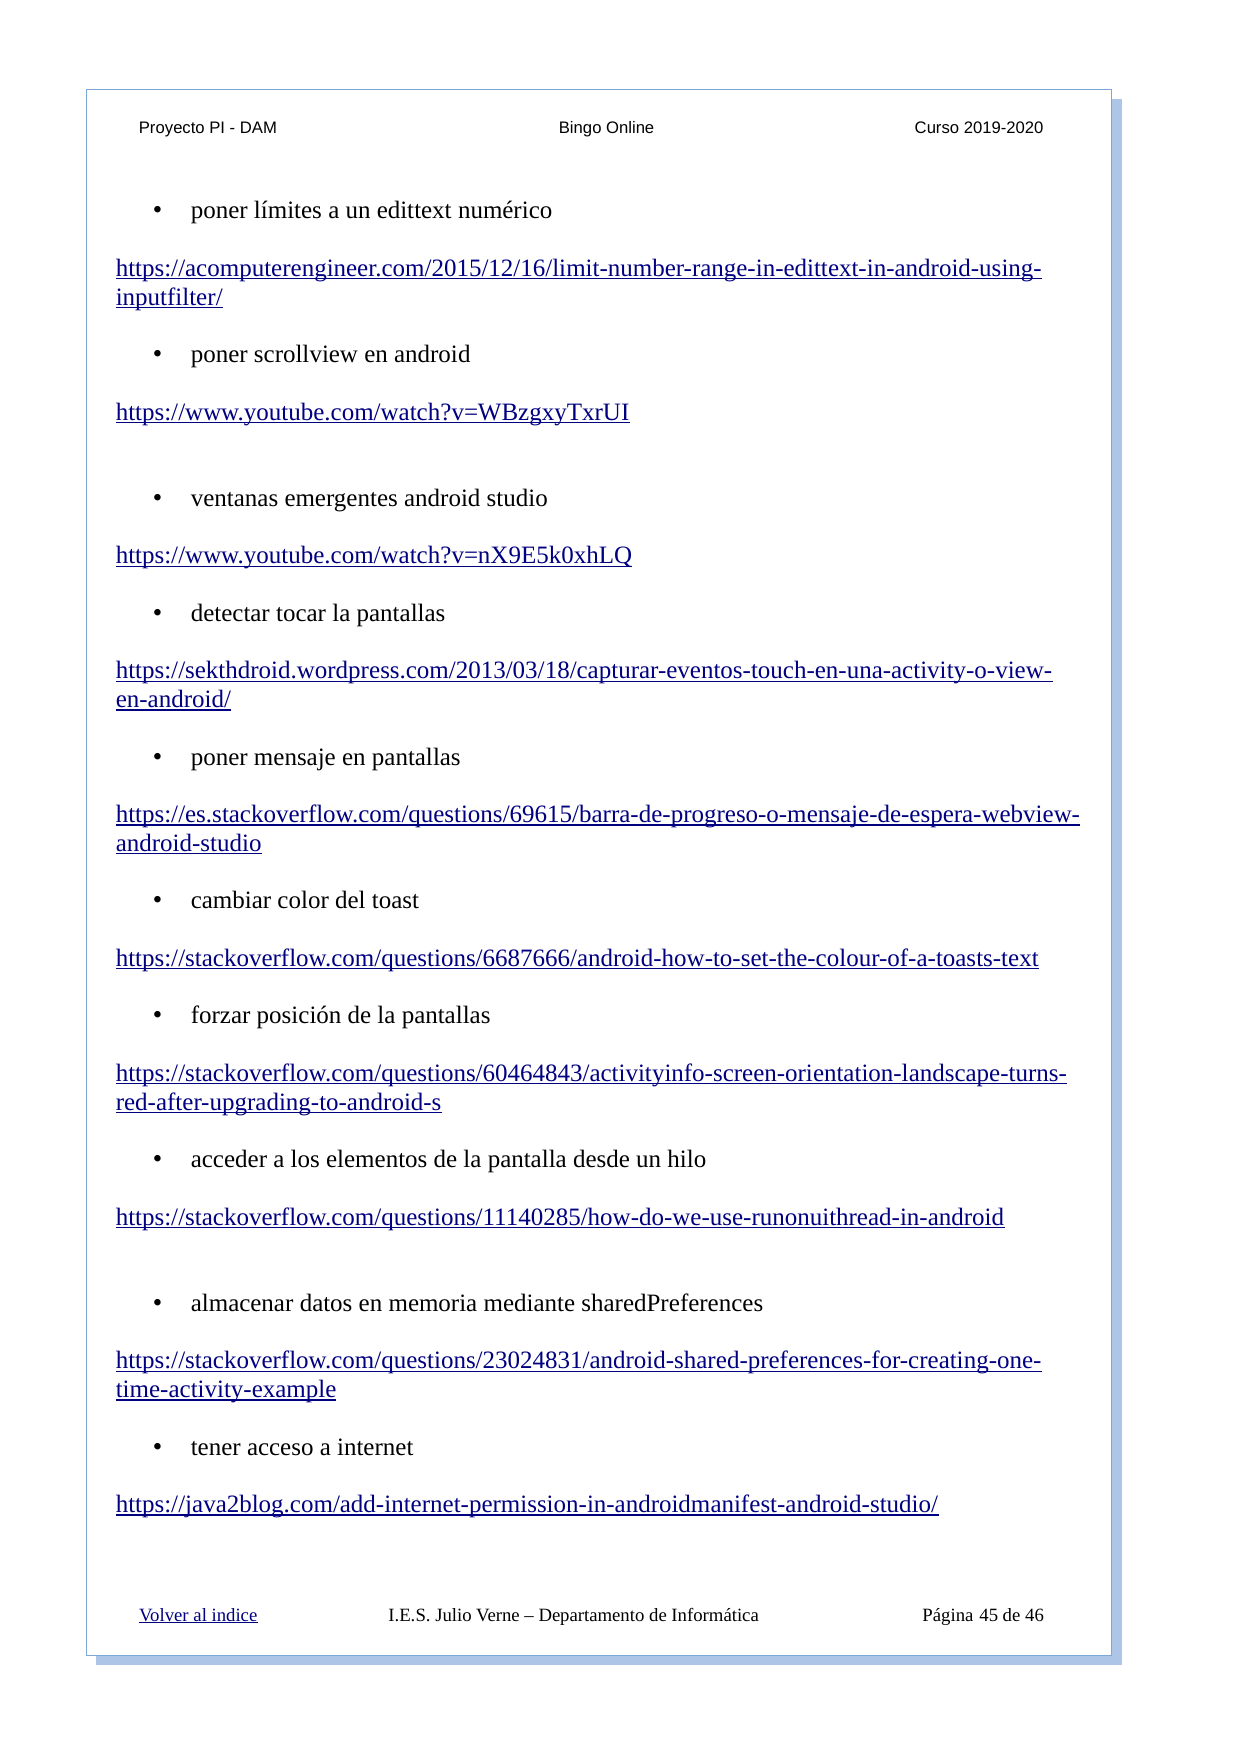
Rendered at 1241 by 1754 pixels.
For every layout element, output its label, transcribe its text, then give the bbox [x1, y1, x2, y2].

text https://acomputerengineer.com/2015/12/16/limit-number-range-in-edittext-in-android-using-inputfilter/ [116, 253, 1082, 311]
list cambiar color del toast [153, 886, 1082, 914]
text https://www.youtube.com/watch?v=WBzgxyTxrUI [116, 397, 1082, 426]
list tener acceso a internet [153, 1432, 1082, 1461]
list poner scrollview en android [153, 339, 1082, 368]
list ventanas emergentes android studio [153, 483, 1082, 512]
list almacenar datos en memoria mediante sharedPreferences [153, 1288, 1082, 1317]
text https://stackoverflow.com/questions/60464843/activityinfo-screen-orientation-landscape-turns-red-after-upgrading-to-android-s [116, 1058, 1082, 1116]
list detectar tocar la pantallas [153, 598, 1082, 627]
text https://stackoverflow.com/questions/6687666/android-how-to-set-the-colour-of-a-toasts-text [116, 943, 1082, 972]
list forzar posición de la pantallas [153, 1001, 1082, 1029]
text https://es.stackoverflow.com/questions/69615/barra-de-progreso-o-mensaje-de-espera-webview-android-studio [116, 799, 1082, 857]
text https://stackoverflow.com/questions/11140285/how-do-we-use-runonuithread-in-android [116, 1202, 1082, 1231]
list acceder a los elementos de la pantalla desde un hilo [153, 1144, 1082, 1173]
text https://stackoverflow.com/questions/23024831/android-shared-preferences-for-creating-one-time-activity-example [116, 1346, 1082, 1403]
text https://java2blog.com/add-internet-permission-in-androidmanifest-android-studio/ [116, 1489, 1082, 1518]
list poner mensaje en pantallas [153, 742, 1082, 771]
text https://www.youtube.com/watch?v=nX9E5k0xhLQ [116, 541, 1082, 569]
text https://sekthdroid.wordpress.com/2013/03/18/capturar-eventos-touch-en-una-activity-o-view-en-android/ [116, 656, 1082, 713]
list poner límites a un edittext numérico [153, 196, 1082, 224]
